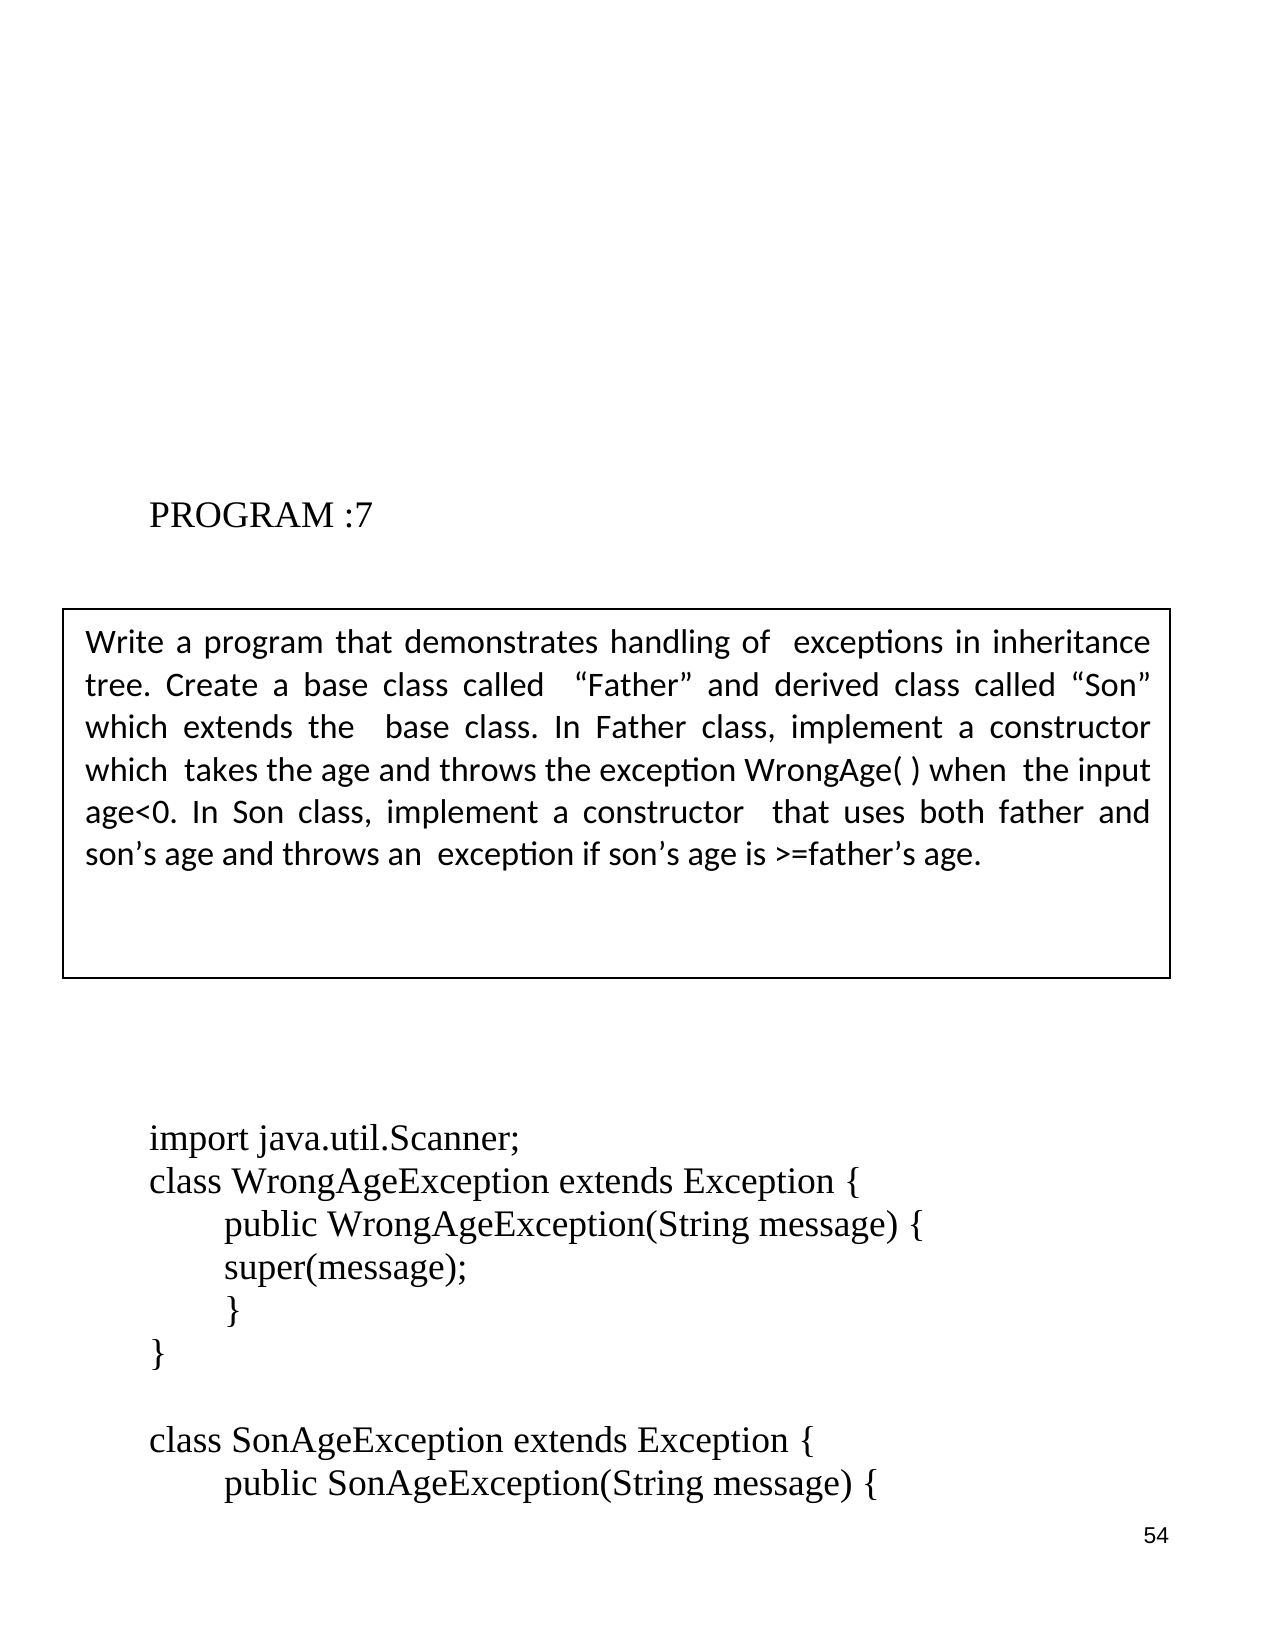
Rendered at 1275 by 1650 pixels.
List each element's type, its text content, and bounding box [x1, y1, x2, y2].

text } [149, 1331, 1169, 1374]
table_header Write a program that demonstrates handling of exceptions in inheritance tree. Create a base class called “Father” and derived class called “Son” which extends the base class. In Father class, implement a constructor which takes the age and throws the exception WrongAge( ) when the input age<0. In Son class, implement a constructor that uses both father and son’s age and throws an exception if son’s age is >=father’s age. [64, 610, 1169, 977]
text } [149, 1288, 1169, 1331]
text super(message); [149, 1244, 1169, 1288]
text public WrongAgeException(String message) { [149, 1201, 1169, 1244]
text import java.util.Scanner; [149, 1115, 1169, 1158]
text PROGRAM :7 [149, 492, 1169, 536]
text class WrongAgeException extends Exception { [149, 1158, 1169, 1201]
text class SonAgeException extends Exception { [149, 1417, 1169, 1460]
text public SonAgeException(String message) { [149, 1460, 1169, 1503]
